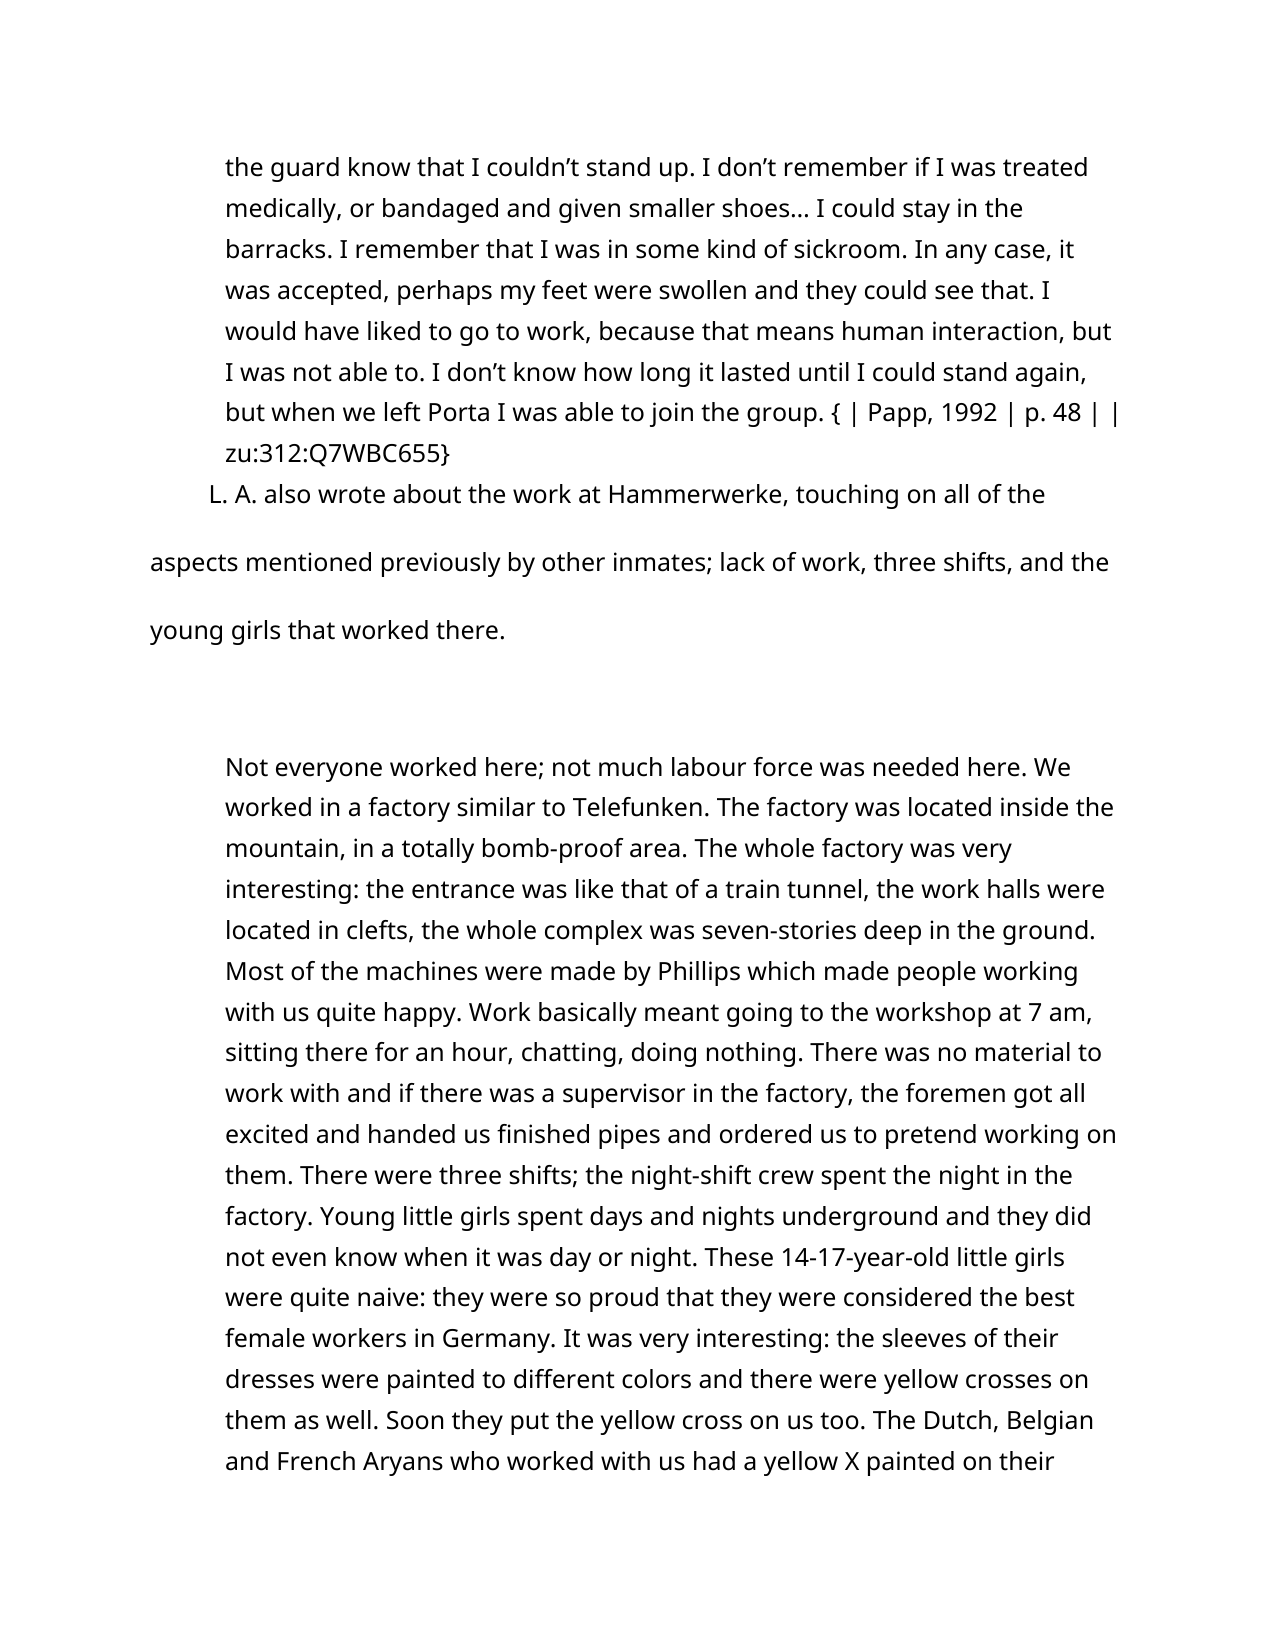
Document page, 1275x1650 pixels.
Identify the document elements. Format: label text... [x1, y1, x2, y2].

text Not everyone worked here; not much labour force was needed here. We worked in a factory similar to Telefunken. The factory was located inside the mountain, in a totally bomb-proof area. The whole factory was very interesting: the entrance was like that of a train tunnel, the work halls were located in clefts, the whole complex was seven-stories deep in the ground. Most of the machines were made by Phillips which made people working with us quite happy. Work basically meant going to the workshop at 7 am, sitting there for an hour, chatting, doing nothing. There was no material to work with and if there was a supervisor in the factory, the foremen got all excited and handed us finished pipes and ordered us to pretend working on them. There were three shifts; the night-shift crew spent the night in the factory. Young little girls spent days and nights underground and they did not even know when it was day or night. These 14-17-year-old little girls were quite naive: they were so proud that they were considered the best female workers in Germany. It was very interesting: the sleeves of their dresses were painted to different colors and there were yellow crosses on them as well. Soon they put the yellow cross on us too. The Dutch, Belgian and French Aryans who worked with us had a yellow X painted on their [225, 749, 1125, 1477]
text the guard know that I couldn’t stand up. I don’t remember if I was treated medically, or bandaged and given smaller shoes… I could stay in the barracks. I remember that I was in some kind of sickroom. In any case, it was accepted, perhaps my feet were swollen and they could see that. I would have liked to go to work, because that means human interaction, but I was not able to. I don’t know how long it lasted until I could stand again, but when we left Porta I was able to join the group. { | Papp, 1992 | p. 48 | |zu:312:Q7WBC655} [225, 150, 1125, 470]
text L. A. also wrote about the work at Hammerwerke, touching on all of the aspects mentioned previously by other inmates; lack of work, three shifts, and the young girls that worked there. [150, 477, 1125, 647]
